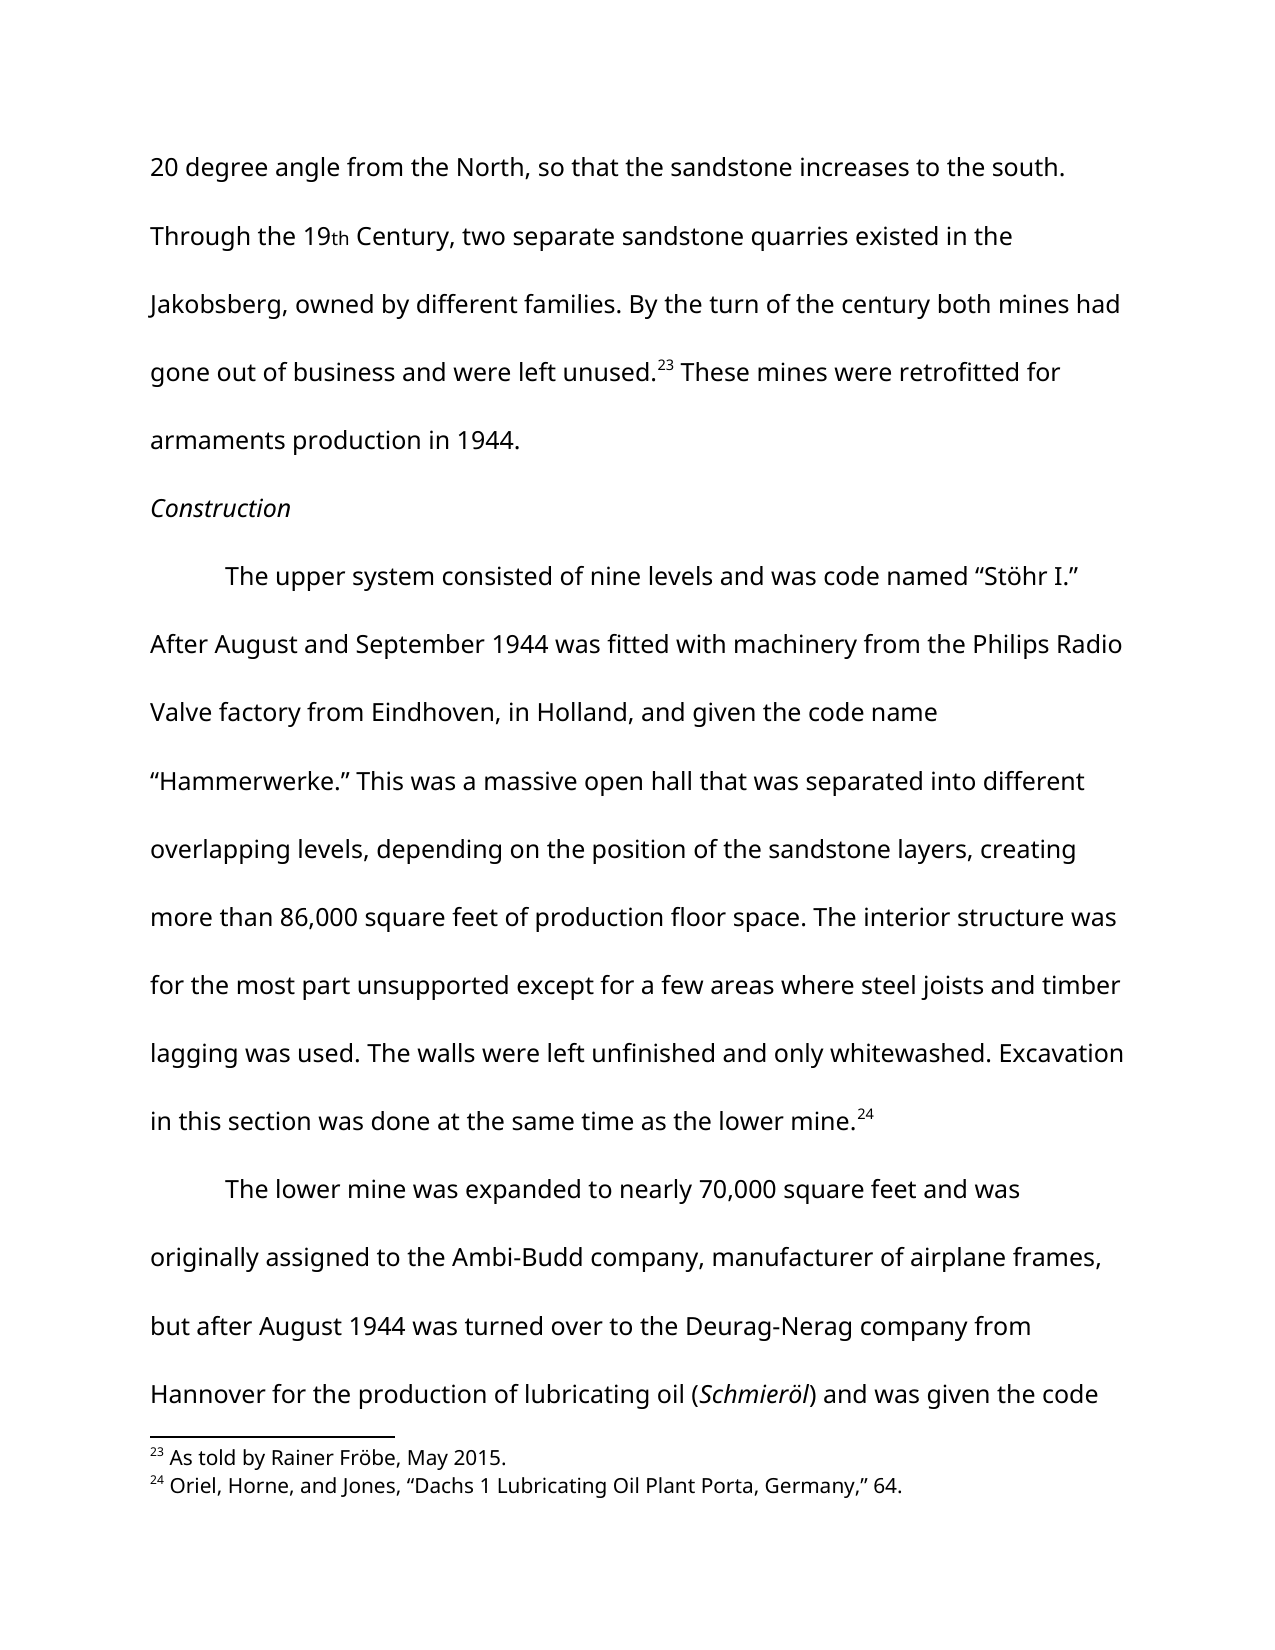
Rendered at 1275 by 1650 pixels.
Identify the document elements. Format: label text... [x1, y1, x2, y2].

text Construction [150, 491, 1125, 525]
text The upper system consisted of nine levels and was code named “Stöhr I.” After August and September 1944 was fitted with machinery from the Philips Radio Valve factory from Eindhoven, in Holland, and given the code name “Hammerwerke.” This was a massive open hall that was separated into different overlapping levels, depending on the position of the sandstone layers, creating more than 86,000 square feet of production floor space. The interior structure was for the most part unsupported except for a few areas where steel joists and timber lagging was used. The walls were left unfinished and only whitewashed. Excavation in this section was done at the same time as the lower mine. [150, 559, 1125, 1138]
text The lower mine was expanded to nearly 70,000 square feet and was originally assigned to the Ambi-Budd company, manufacturer of airplane frames, but after August 1944 was turned over to the Deurag-Nerag company from Hannover for the production of lubricating oil (Schmieröl) and was given the code [150, 1172, 1125, 1410]
text 20 degree angle from the North, so that the sandstone increases to the south. Through the 19th Century, two separate sandstone quarries existed in the Jakobsberg, owned by different families. By the turn of the century both mines had gone out of business and were left unused. These mines were retrofitted for armaments production in 1944. [150, 150, 1125, 457]
text Oriel, Horne, and Jones, “Dachs 1 Lubricating Oil Plant Porta, Germany,” 64. [150, 1472, 1125, 1500]
text As told by Rainer Fröbe, May 2015. [150, 1443, 1125, 1472]
